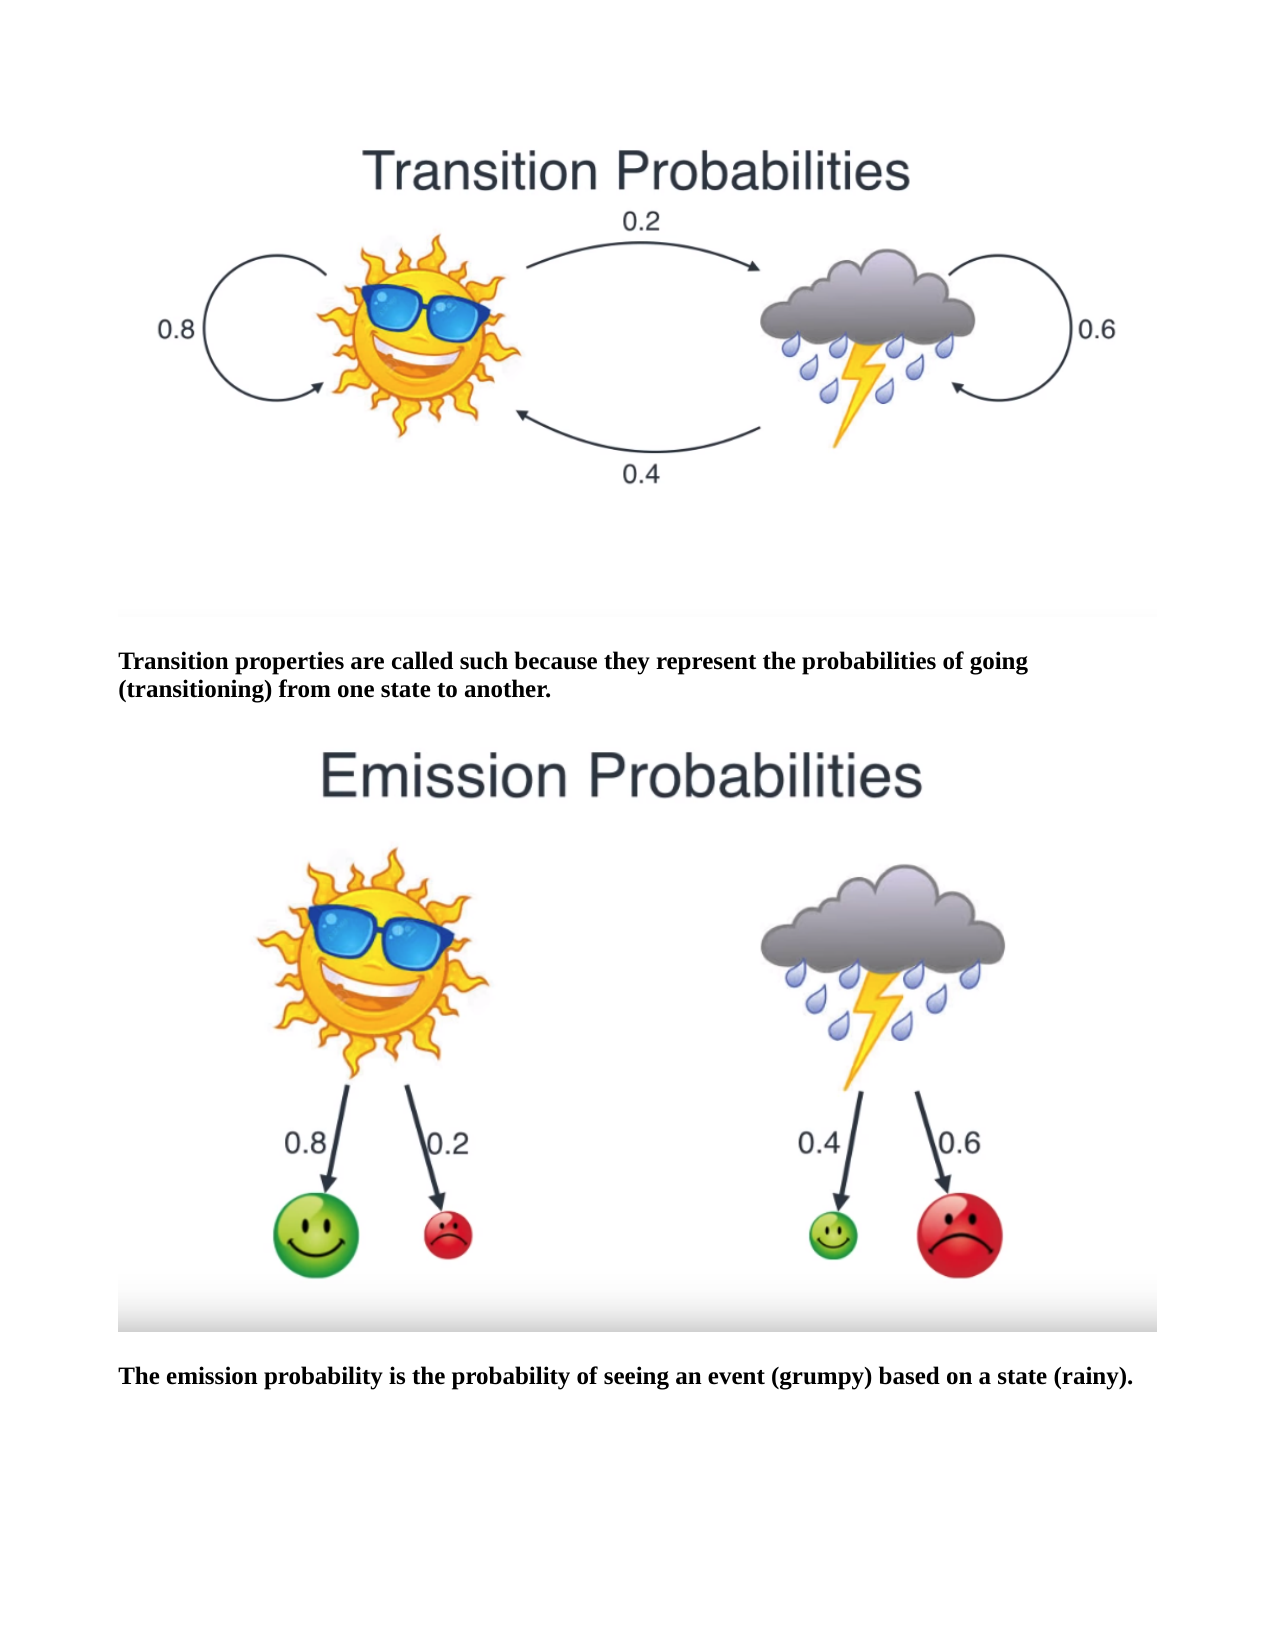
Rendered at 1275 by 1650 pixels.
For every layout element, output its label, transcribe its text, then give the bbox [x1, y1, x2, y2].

text The emission probability is the probability of seeing an event (grumpy) based on a state (rainy). [118, 1361, 1157, 1389]
text Transition properties are called such because they represent the probabilities of going (transitioning) from one state to another. [118, 646, 1157, 703]
picture [118, 118, 1157, 617]
picture [118, 732, 1157, 1332]
